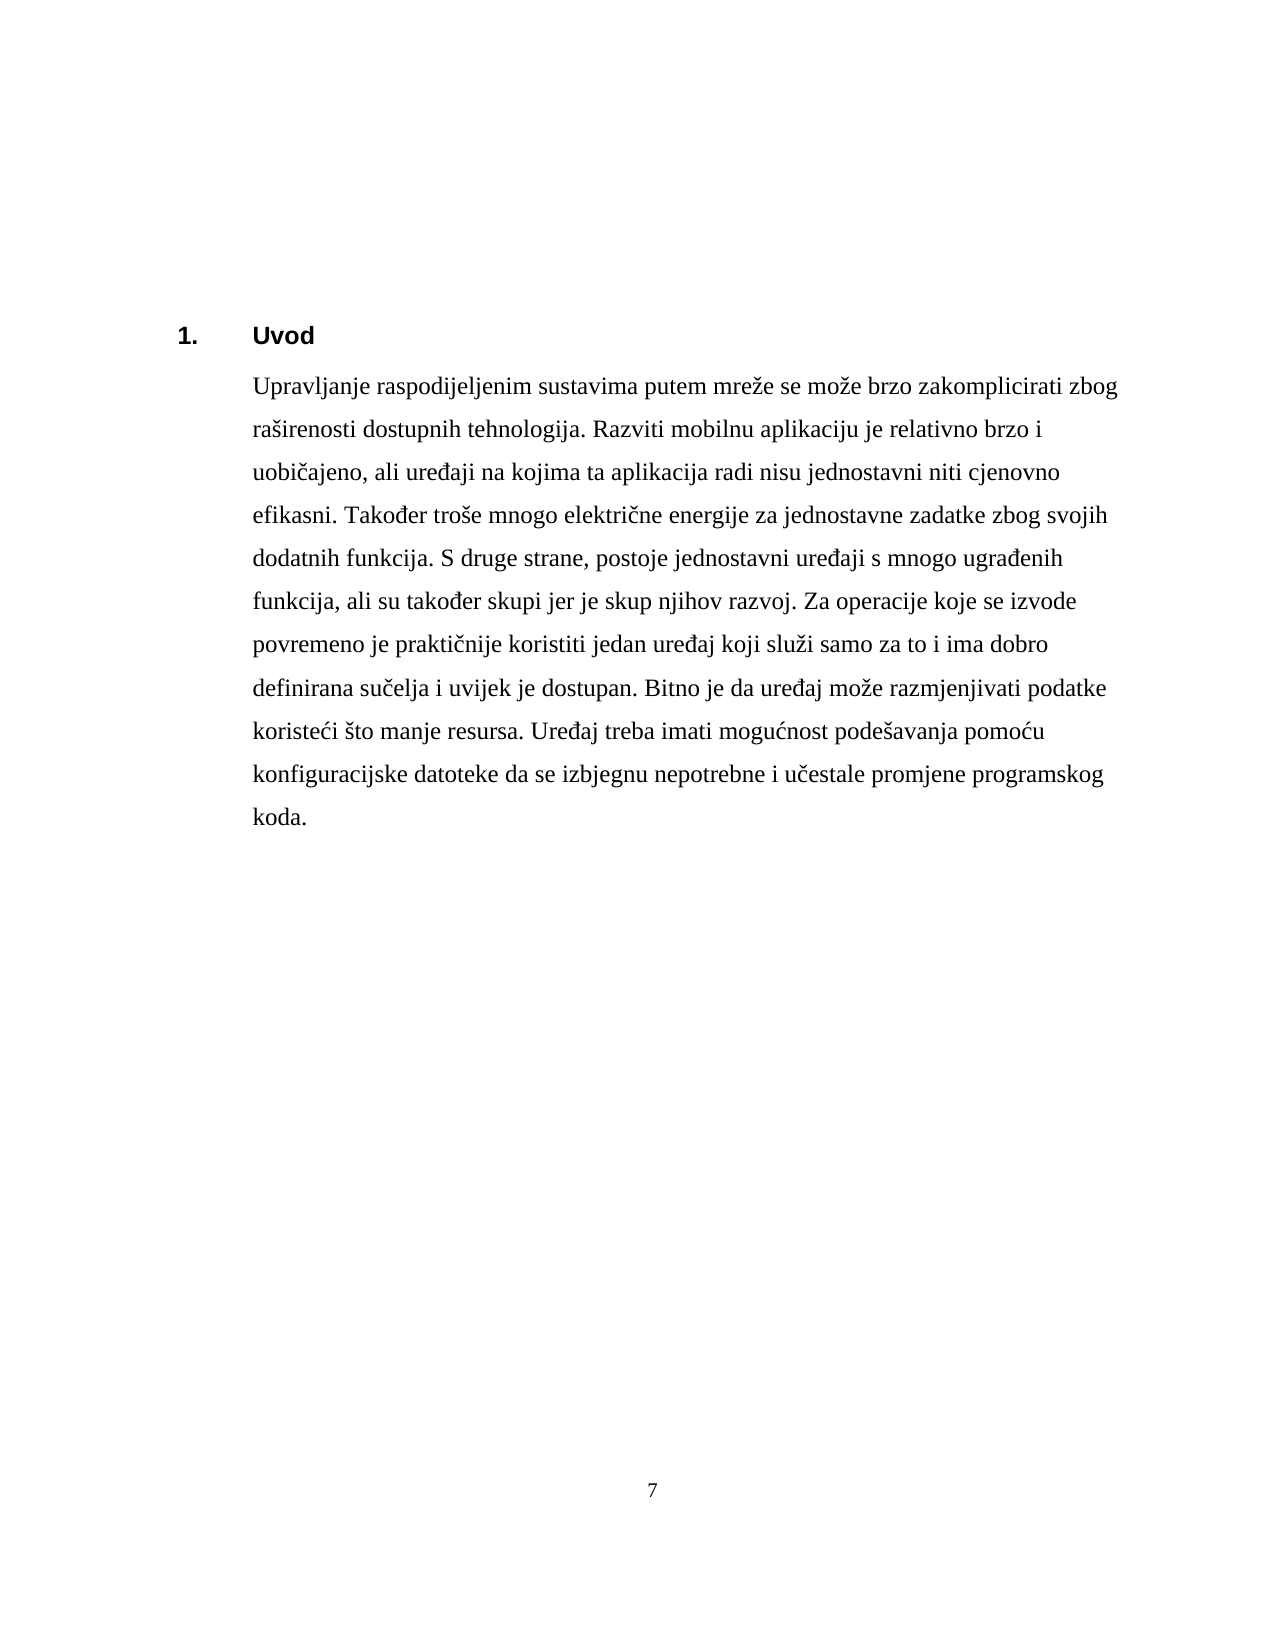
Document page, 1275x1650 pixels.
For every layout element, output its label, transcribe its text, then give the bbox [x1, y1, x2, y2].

subtitle Uvod [177, 321, 1127, 350]
text Upravljanje raspodijeljenim sustavima putem mreže se može brzo zakomplicirati zbog raširenosti dostupnih tehnologija. Razviti mobilnu aplikaciju je relativno brzo i uobičajeno, ali uređaji na kojima ta aplikacija radi nisu jednostavni niti cjenovno efikasni. Također troše mnogo električne energije za jednostavne zadatke zbog svojih dodatnih funkcija. S druge strane, postoje jednostavni uređaji s mnogo ugrađenih funkcija, ali su također skupi jer je skup njihov razvoj. Za operacije koje se izvode povremeno je praktičnije koristiti jedan uređaj koji služi samo za to i ima dobro definirana sučelja i uvijek je dostupan. Bitno je da uređaj može razmjenjivati podatke koristeći što manje resursa. Uređaj treba imati mogućnost podešavanja pomoću konfiguracijske datoteke da se izbjegnu nepotrebne i učestale promjene programskog koda. [252, 371, 1127, 831]
